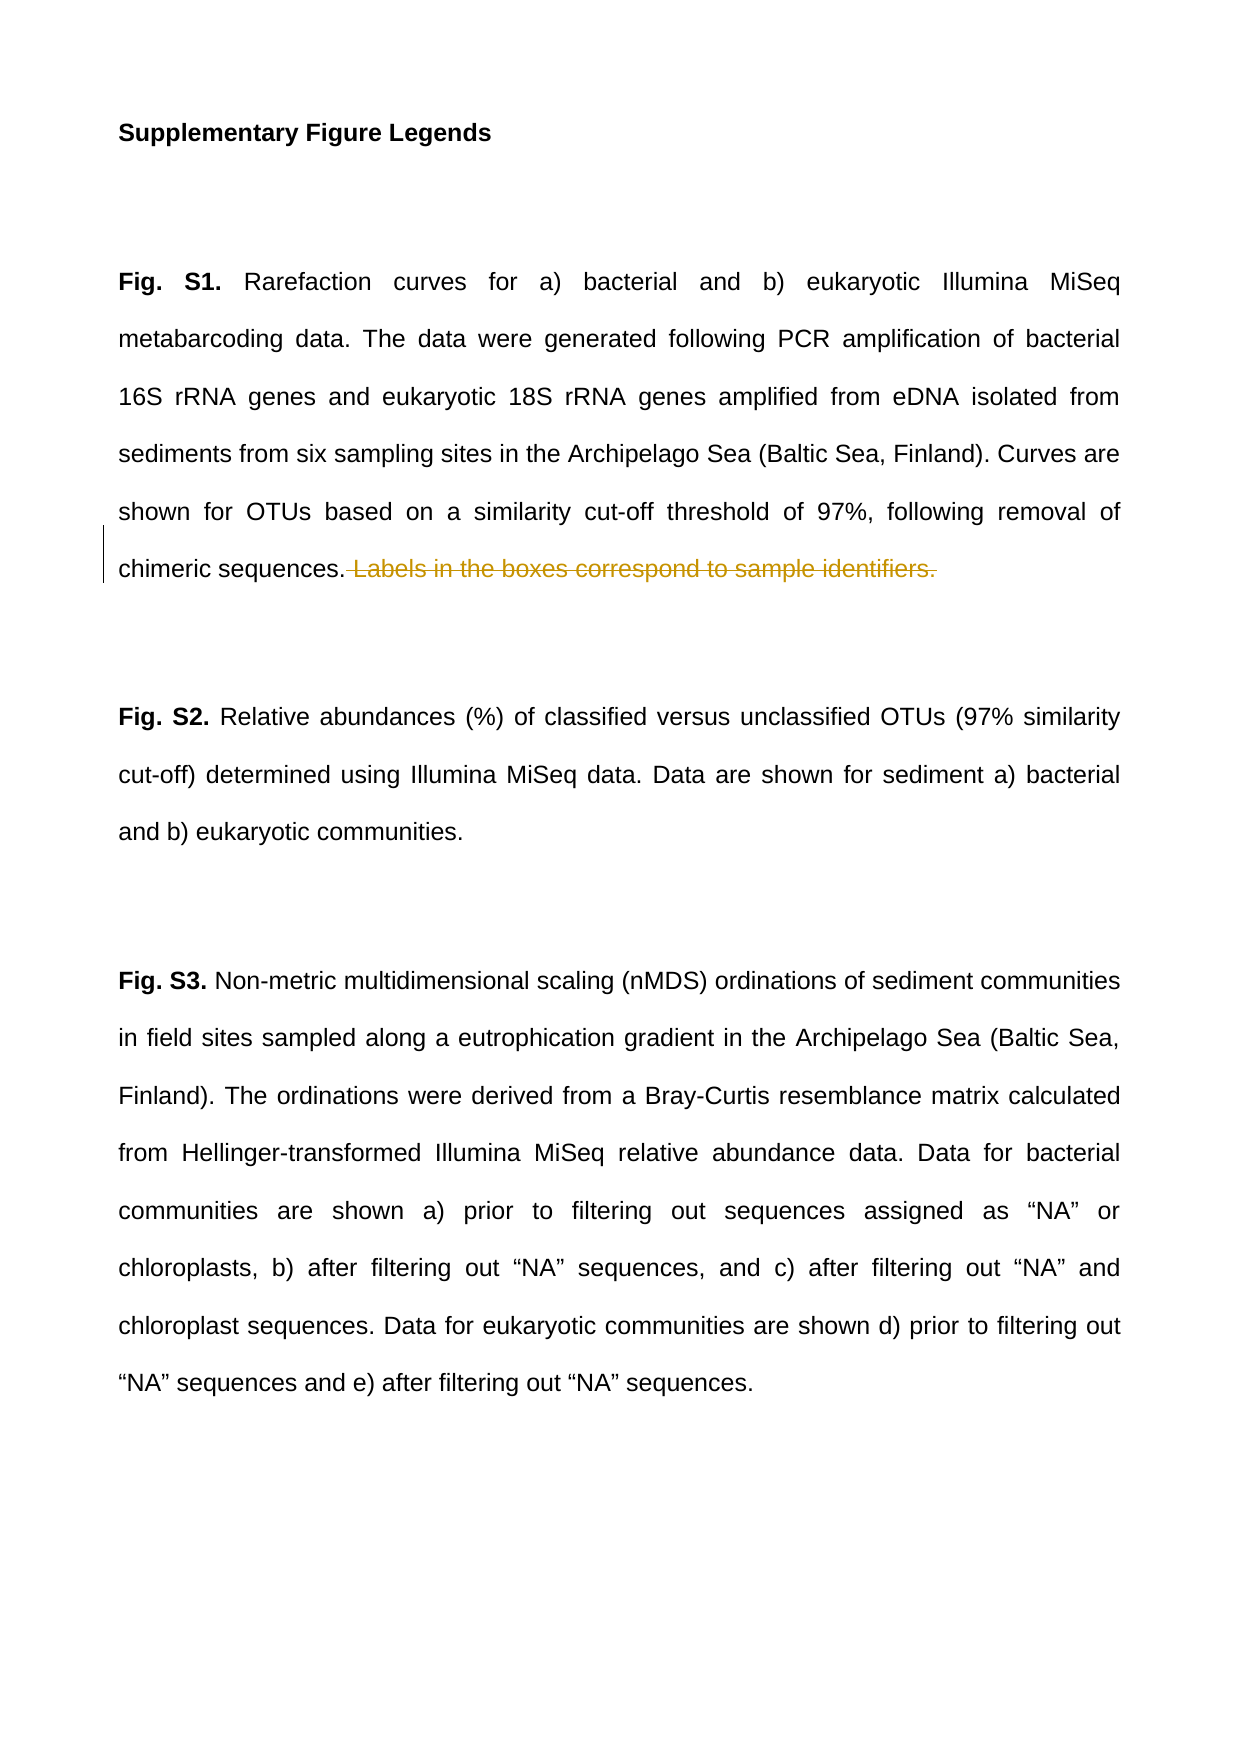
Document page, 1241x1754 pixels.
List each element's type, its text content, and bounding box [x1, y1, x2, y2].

text Fig. S1. Rarefaction curves for a) bacterial and b) eukaryotic Illumina MiSeq metabarcoding data. The data were generated following PCR amplification of bacterial 16S rRNA genes and eukaryotic 18S rRNA genes amplified from eDNA isolated from sediments from six sampling sites in the Archipelago Sea (Baltic Sea, Finland). Curves are shown for OTUs based on a similarity cut-off threshold of 97%, following removal of chimeric sequences. [118, 266, 1122, 583]
text Fig. S3. Non-metric multidimensional scaling (nMDS) ordinations of sediment communities in field sites sampled along a eutrophication gradient in the Archipelago Sea (Baltic Sea, Finland). The ordinations were derived from a Bray-Curtis resemblance matrix calculated from Hellinger-transformed Illumina MiSeq relative abundance data. Data for bacterial communities are shown a) prior to filtering out sequences assigned as “NA” or chloroplasts, b) after filtering out “NA” sequences, and c) after filtering out “NA” and chloroplast sequences. Data for eukaryotic communities are shown d) prior to filtering out “NA” sequences and e) after filtering out “NA” sequences. [118, 966, 1122, 1397]
text Supplementary Figure Legends [118, 118, 1122, 147]
text Fig. S2. Relative abundances (%) of classified versus unclassified OTUs (97% similarity cut-off) determined using Illumina MiSeq data. Data are shown for sediment a) bacterial and b) eukaryotic communities. [118, 702, 1122, 846]
